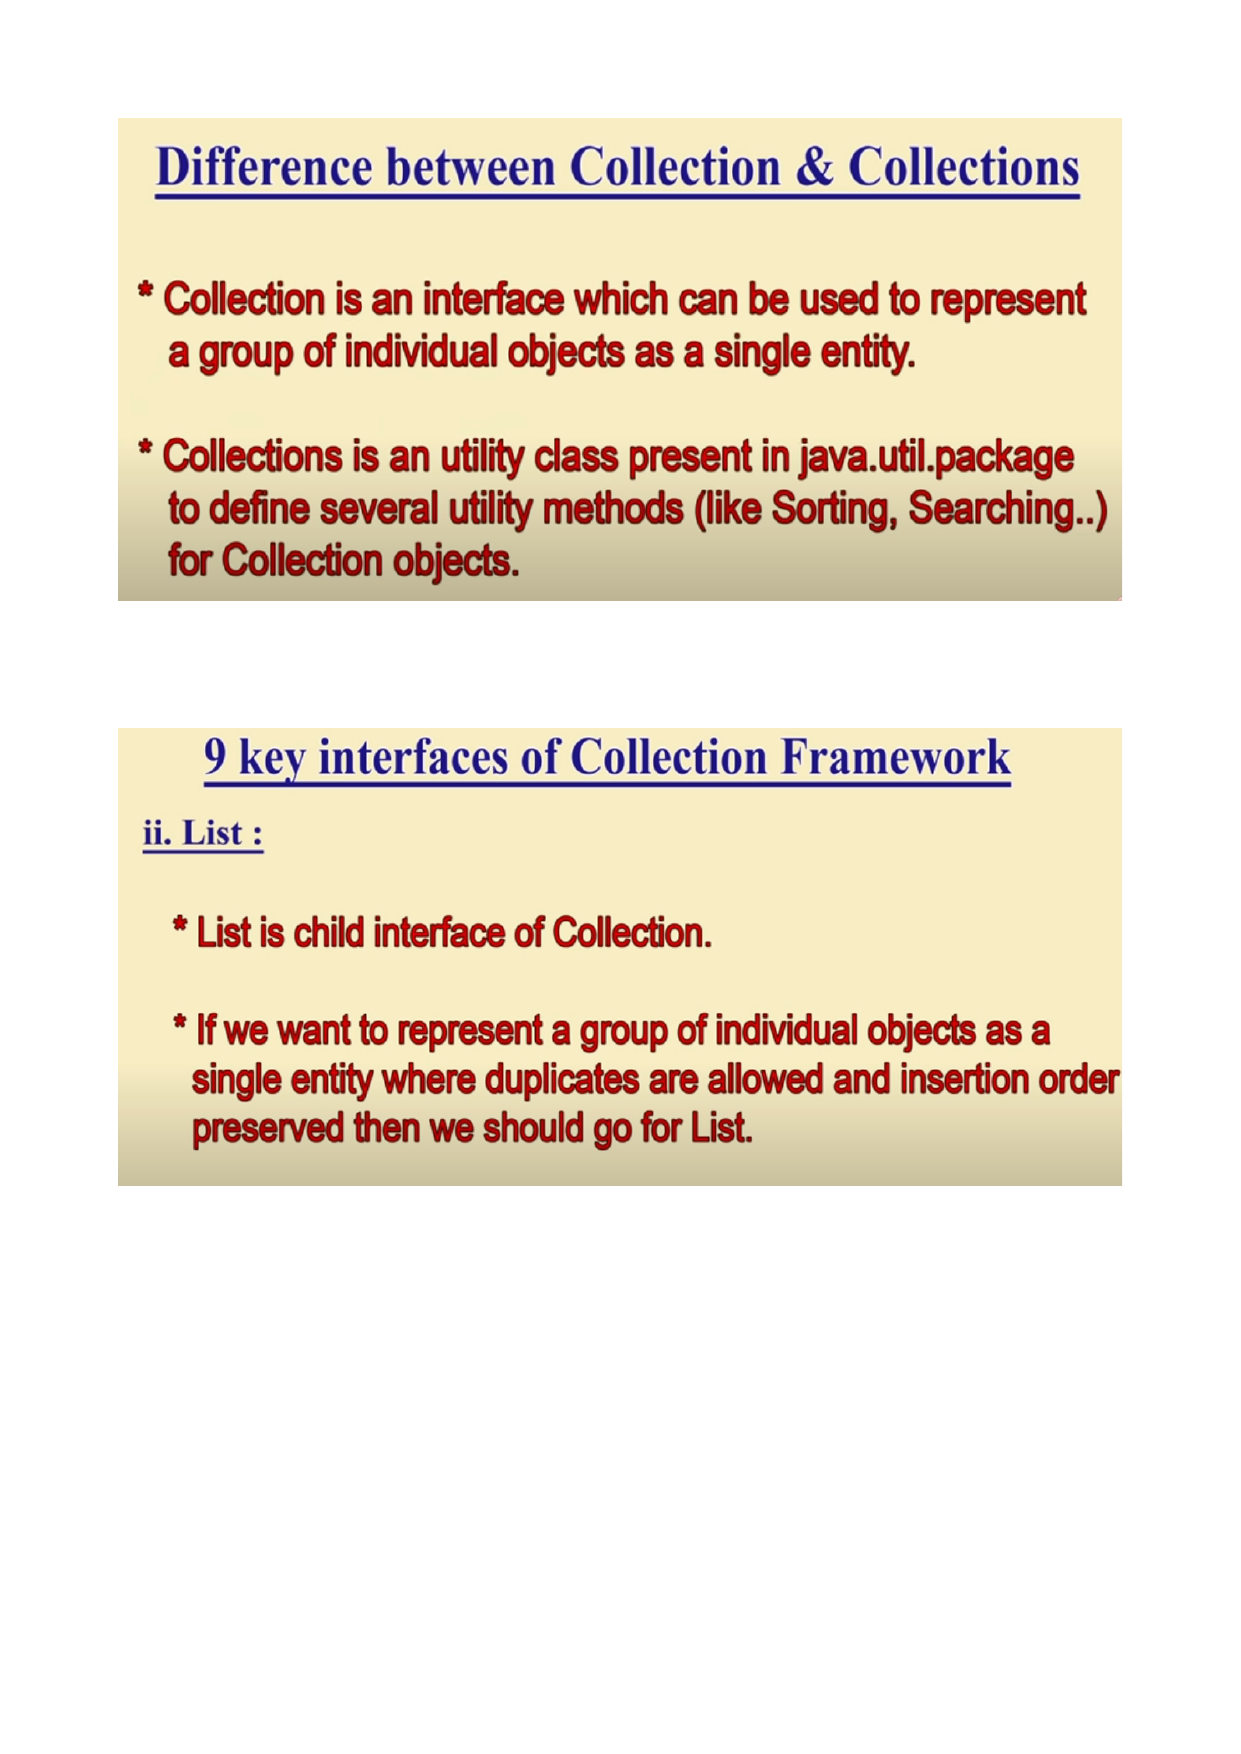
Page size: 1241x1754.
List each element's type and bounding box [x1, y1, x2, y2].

picture [118, 728, 1123, 1186]
picture [118, 118, 1123, 601]
